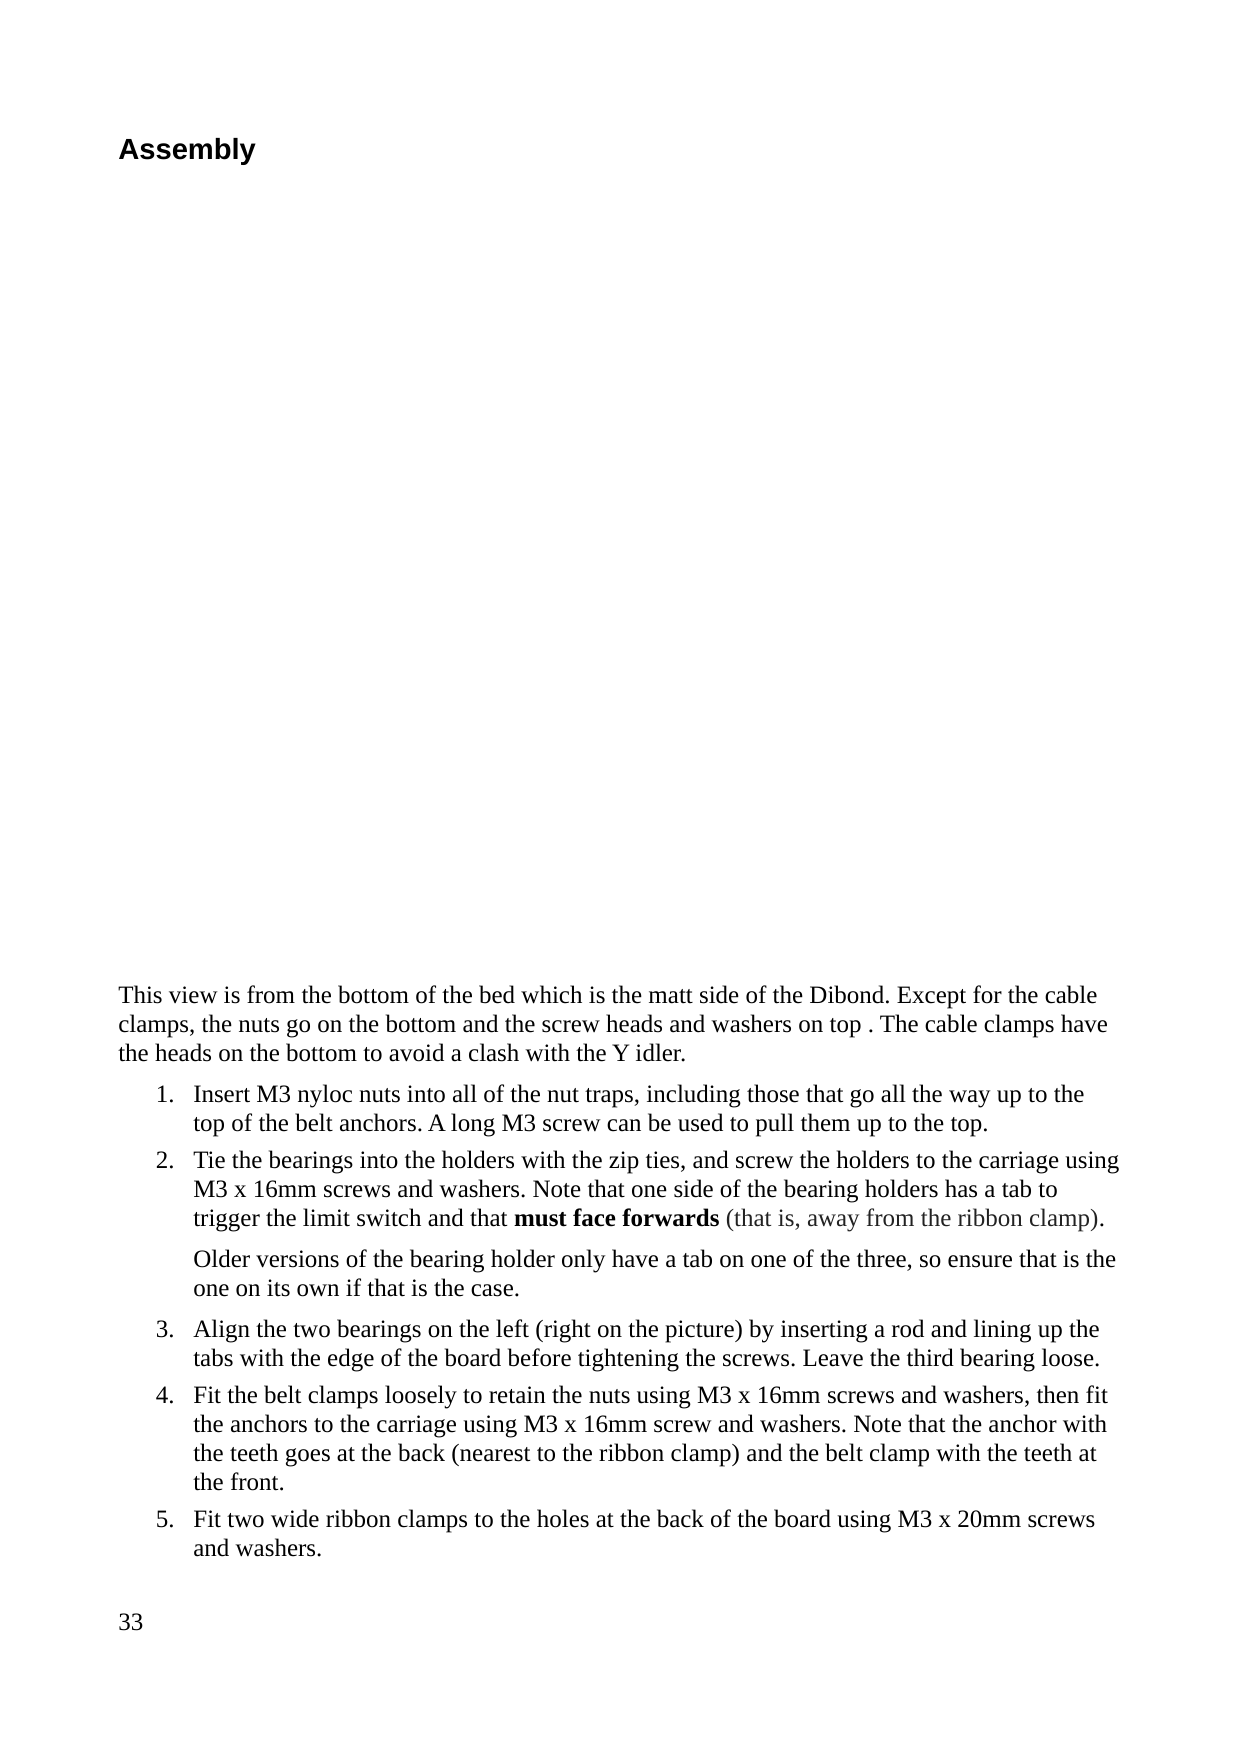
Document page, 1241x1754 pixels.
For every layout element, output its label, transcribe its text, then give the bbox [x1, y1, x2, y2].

list Align the two bearings on the left (right on the picture) by inserting a rod and lining up the tabs with the edge of the board before tightening the screws. Leave the third bearing loose. [156, 1314, 1122, 1372]
list Older versions of the bearing holder only have a tab on one of the three, so ensure that is the one on its own if that is the case. [156, 1244, 1122, 1302]
list Insert M3 nyloc nuts into all of the nut traps, including those that go all the way up to the top of the belt anchors. A long M3 screw can be used to pull them up to the top. [156, 1079, 1122, 1136]
list Fit the belt clamps loosely to retain the nuts using M3 x 16mm screws and washers, then fit the anchors to the carriage using M3 x 16mm screw and washers. Note that the anchor with the teeth goes at the back (nearest to the ribbon clamp) and the belt clamp with the teeth at the front. [156, 1381, 1122, 1496]
text This view is from the bottom of the bed which is the matt side of the Dibond. Except for the cable clamps, the nuts go on the bottom and the screw heads and washers on top . The cable clamps have the heads on the bottom to avoid a clash with the Y idler. [118, 980, 1122, 1066]
list Fit two wide ribbon clamps to the holes at the back of the board using M3 x 20mm screws and washers. [156, 1504, 1122, 1562]
subtitle Assembly [118, 132, 1122, 165]
list Tie the bearings into the holders with the zip ties, and screw the holders to the carriage using M3 x 16mm screws and washers. Note that one side of the bearing holders has a tab to trigger the limit switch and that must face forwards (that is, away from the ribbon clamp). [156, 1145, 1122, 1232]
